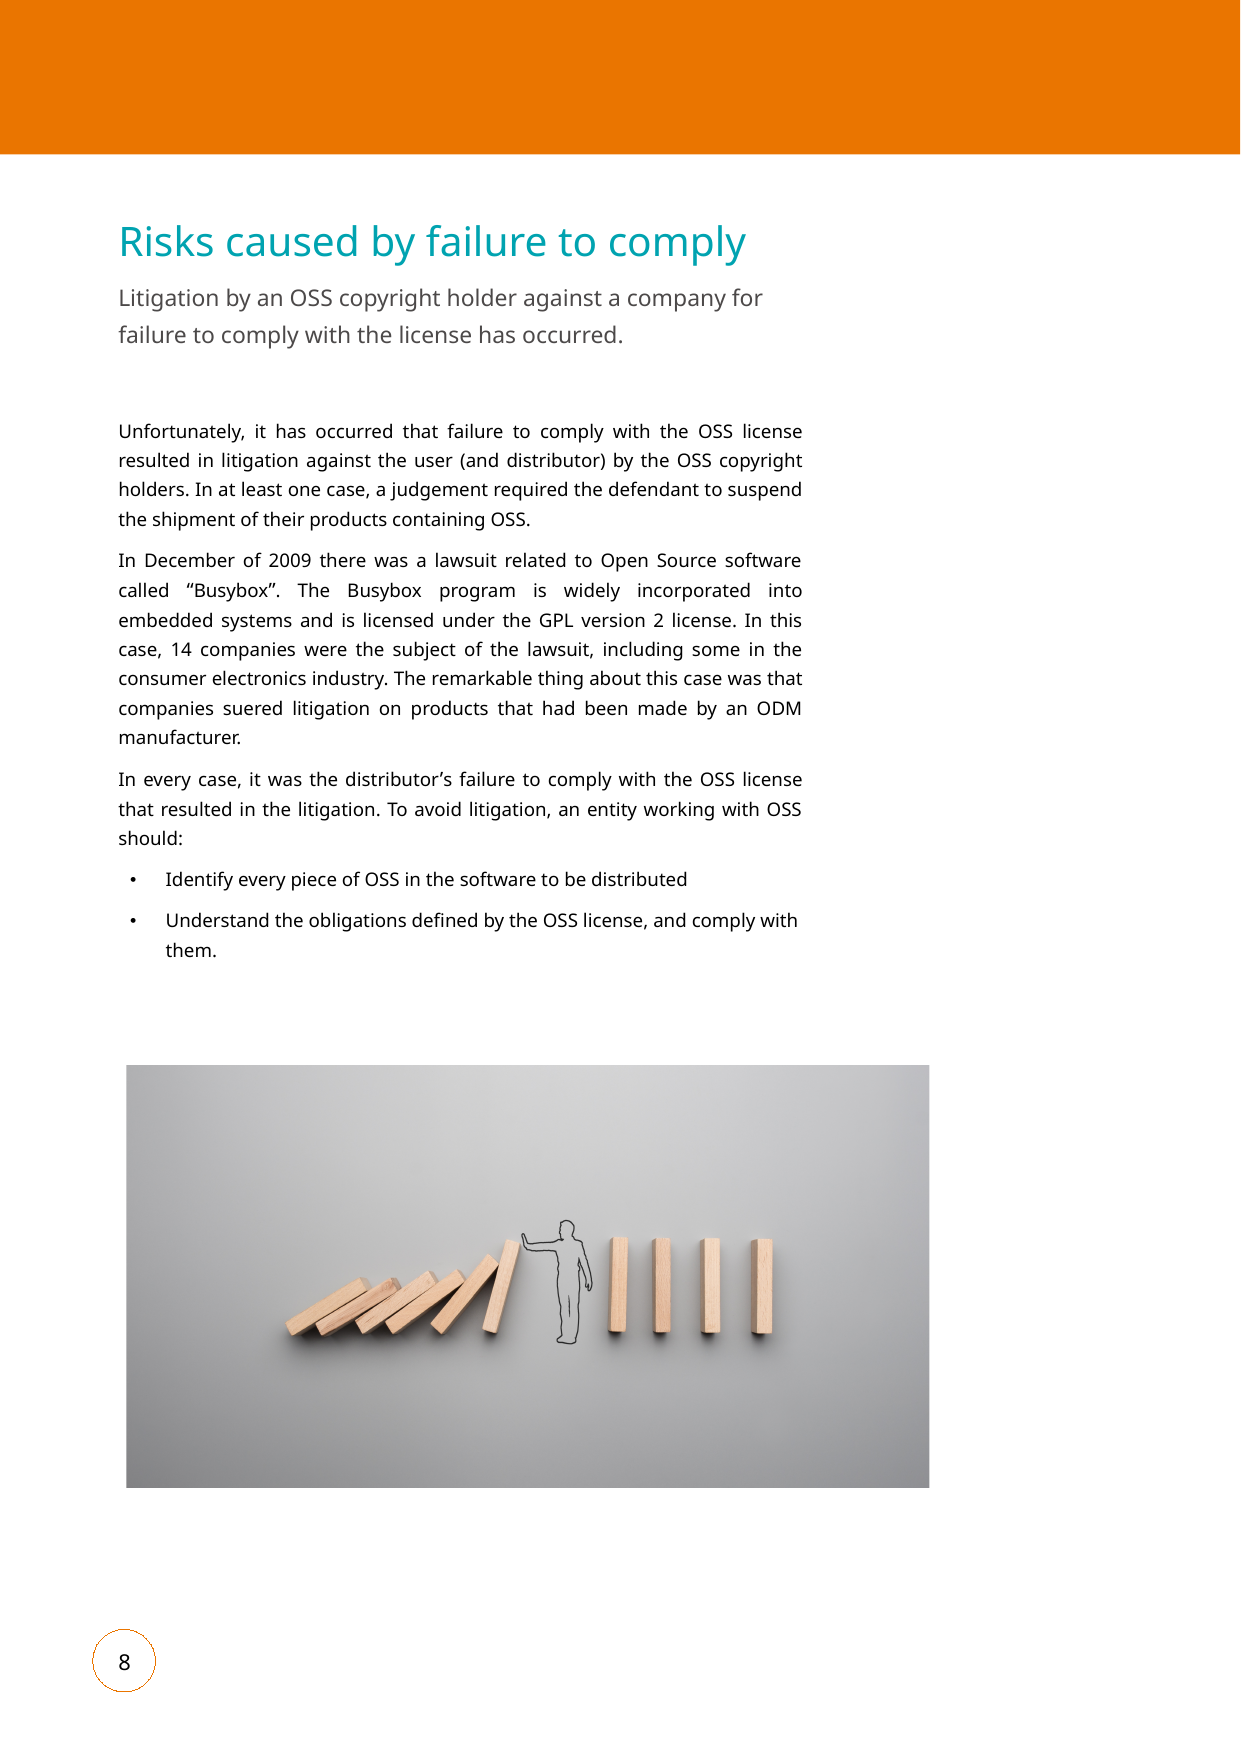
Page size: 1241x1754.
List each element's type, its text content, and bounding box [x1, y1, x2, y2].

text Unfortunately, it has occurred that failure to comply with the OSS license resulted in litigation against the user (and distributor) by the OSS copyright holders. In at least one case, a judgement required the defendant to suspend the shipment of their products containing OSS. [118, 418, 803, 531]
picture [126, 1065, 930, 1488]
list Understand the obligations defined by the OSS license, and comply with them. [130, 908, 803, 962]
text failure to comply with the license has occurred. [118, 319, 803, 350]
text Litigation by an OSS copyright holder against a company for [118, 282, 803, 313]
text In December of 2009 there was a lawsuit related to Open Source software called “Busybox”. The Busybox program is widely incorporated into embedded systems and is licensed under the GPL version 2 license. In this case, 14 companies were the subject of the lawsuit, including some in the consumer electronics industry. The remarkable thing about this case was that companies suered litigation on products that had been made by an ODM manufacturer. [118, 547, 803, 750]
text Risks caused by failure to comply [118, 212, 803, 268]
text In every case, it was the distributor’s failure to comply with the OSS license that resulted in the litigation. To avoid litigation, an entity working with OSS should: [118, 765, 803, 851]
list Identify every piece of OSS in the software to be distributed [130, 867, 803, 892]
